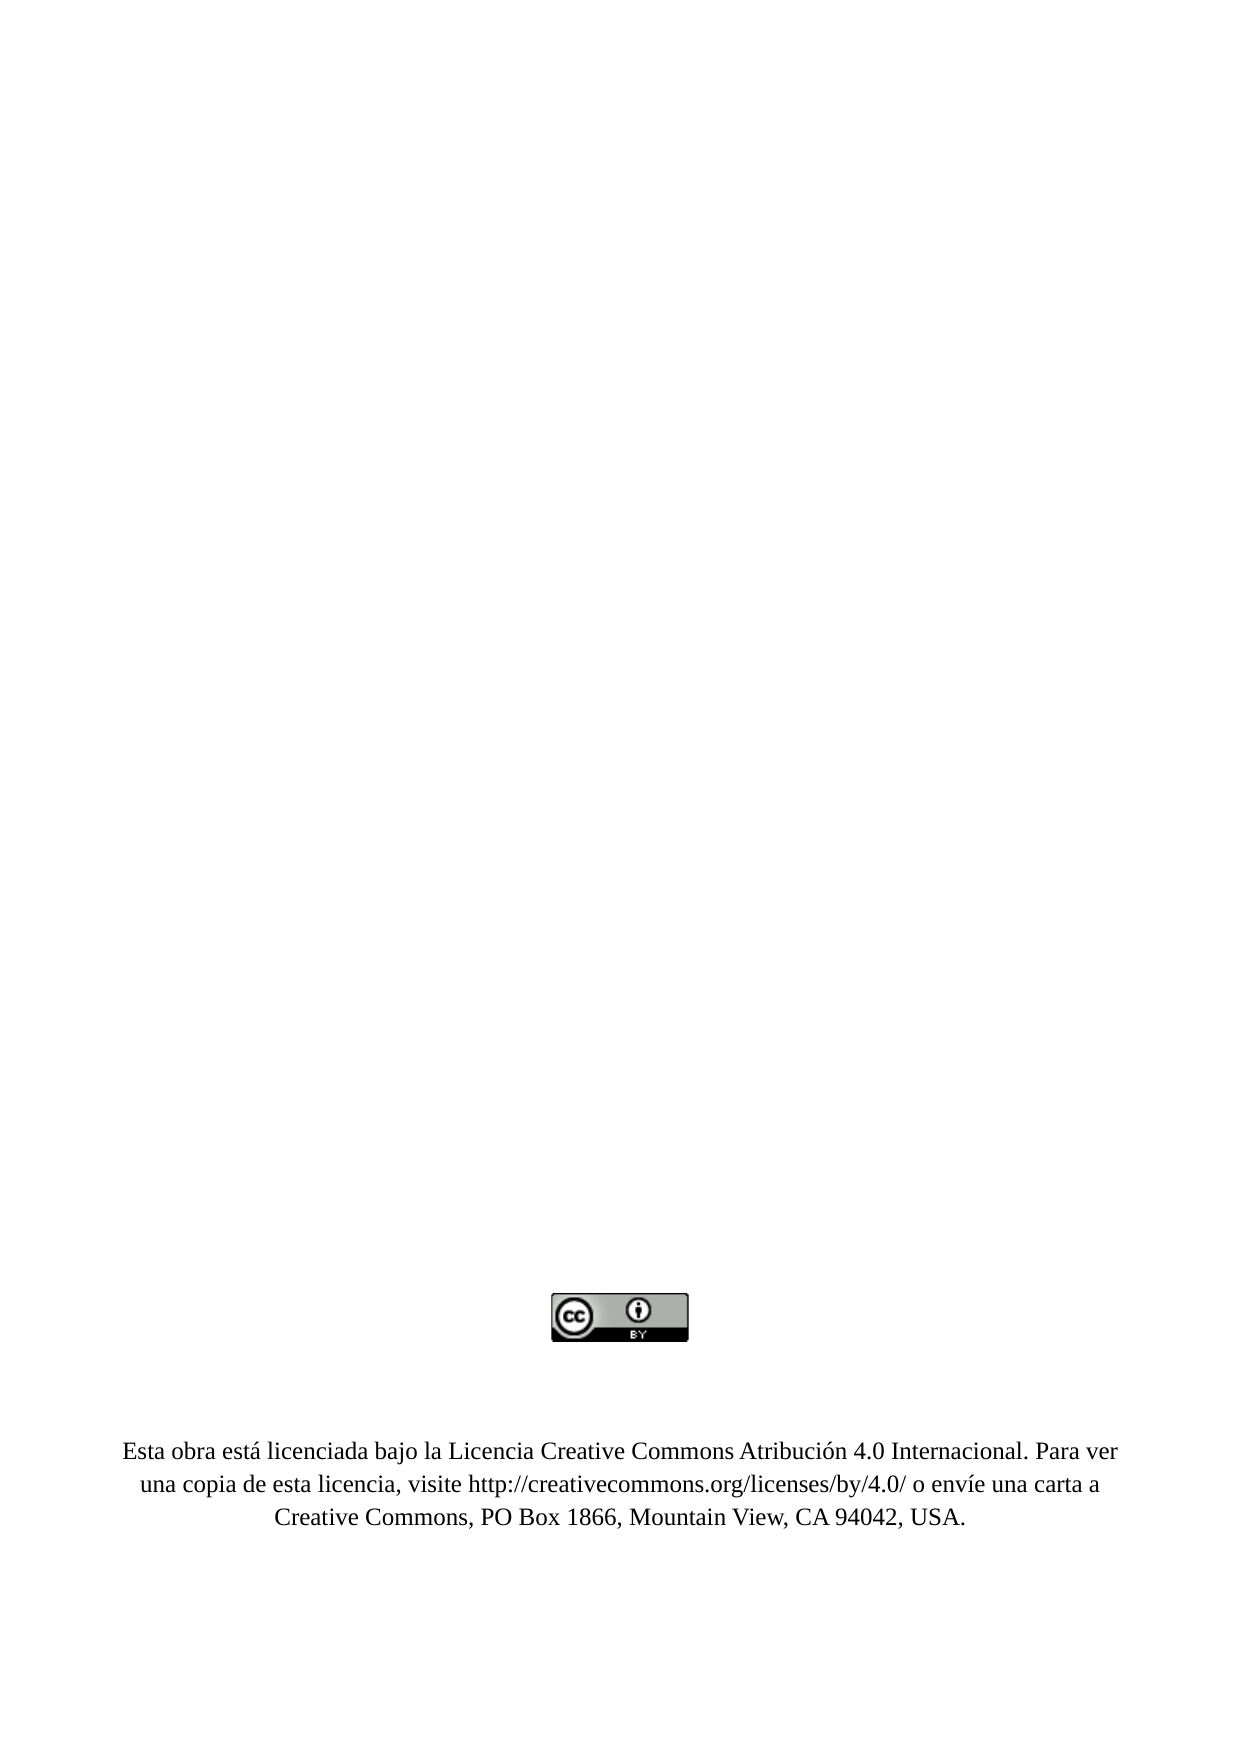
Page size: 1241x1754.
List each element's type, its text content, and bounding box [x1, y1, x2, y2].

picture [551, 1293, 689, 1342]
text Esta obra está licenciada bajo la Licencia Creative Commons Atribución 4.0 Internacional. Para ver una copia de esta licencia, visite http://creativecommons.org/licenses/by/4.0/ o envíe una carta a Creative Commons, PO Box 1866, Mountain View, CA 94042, USA. [118, 1436, 1122, 1531]
